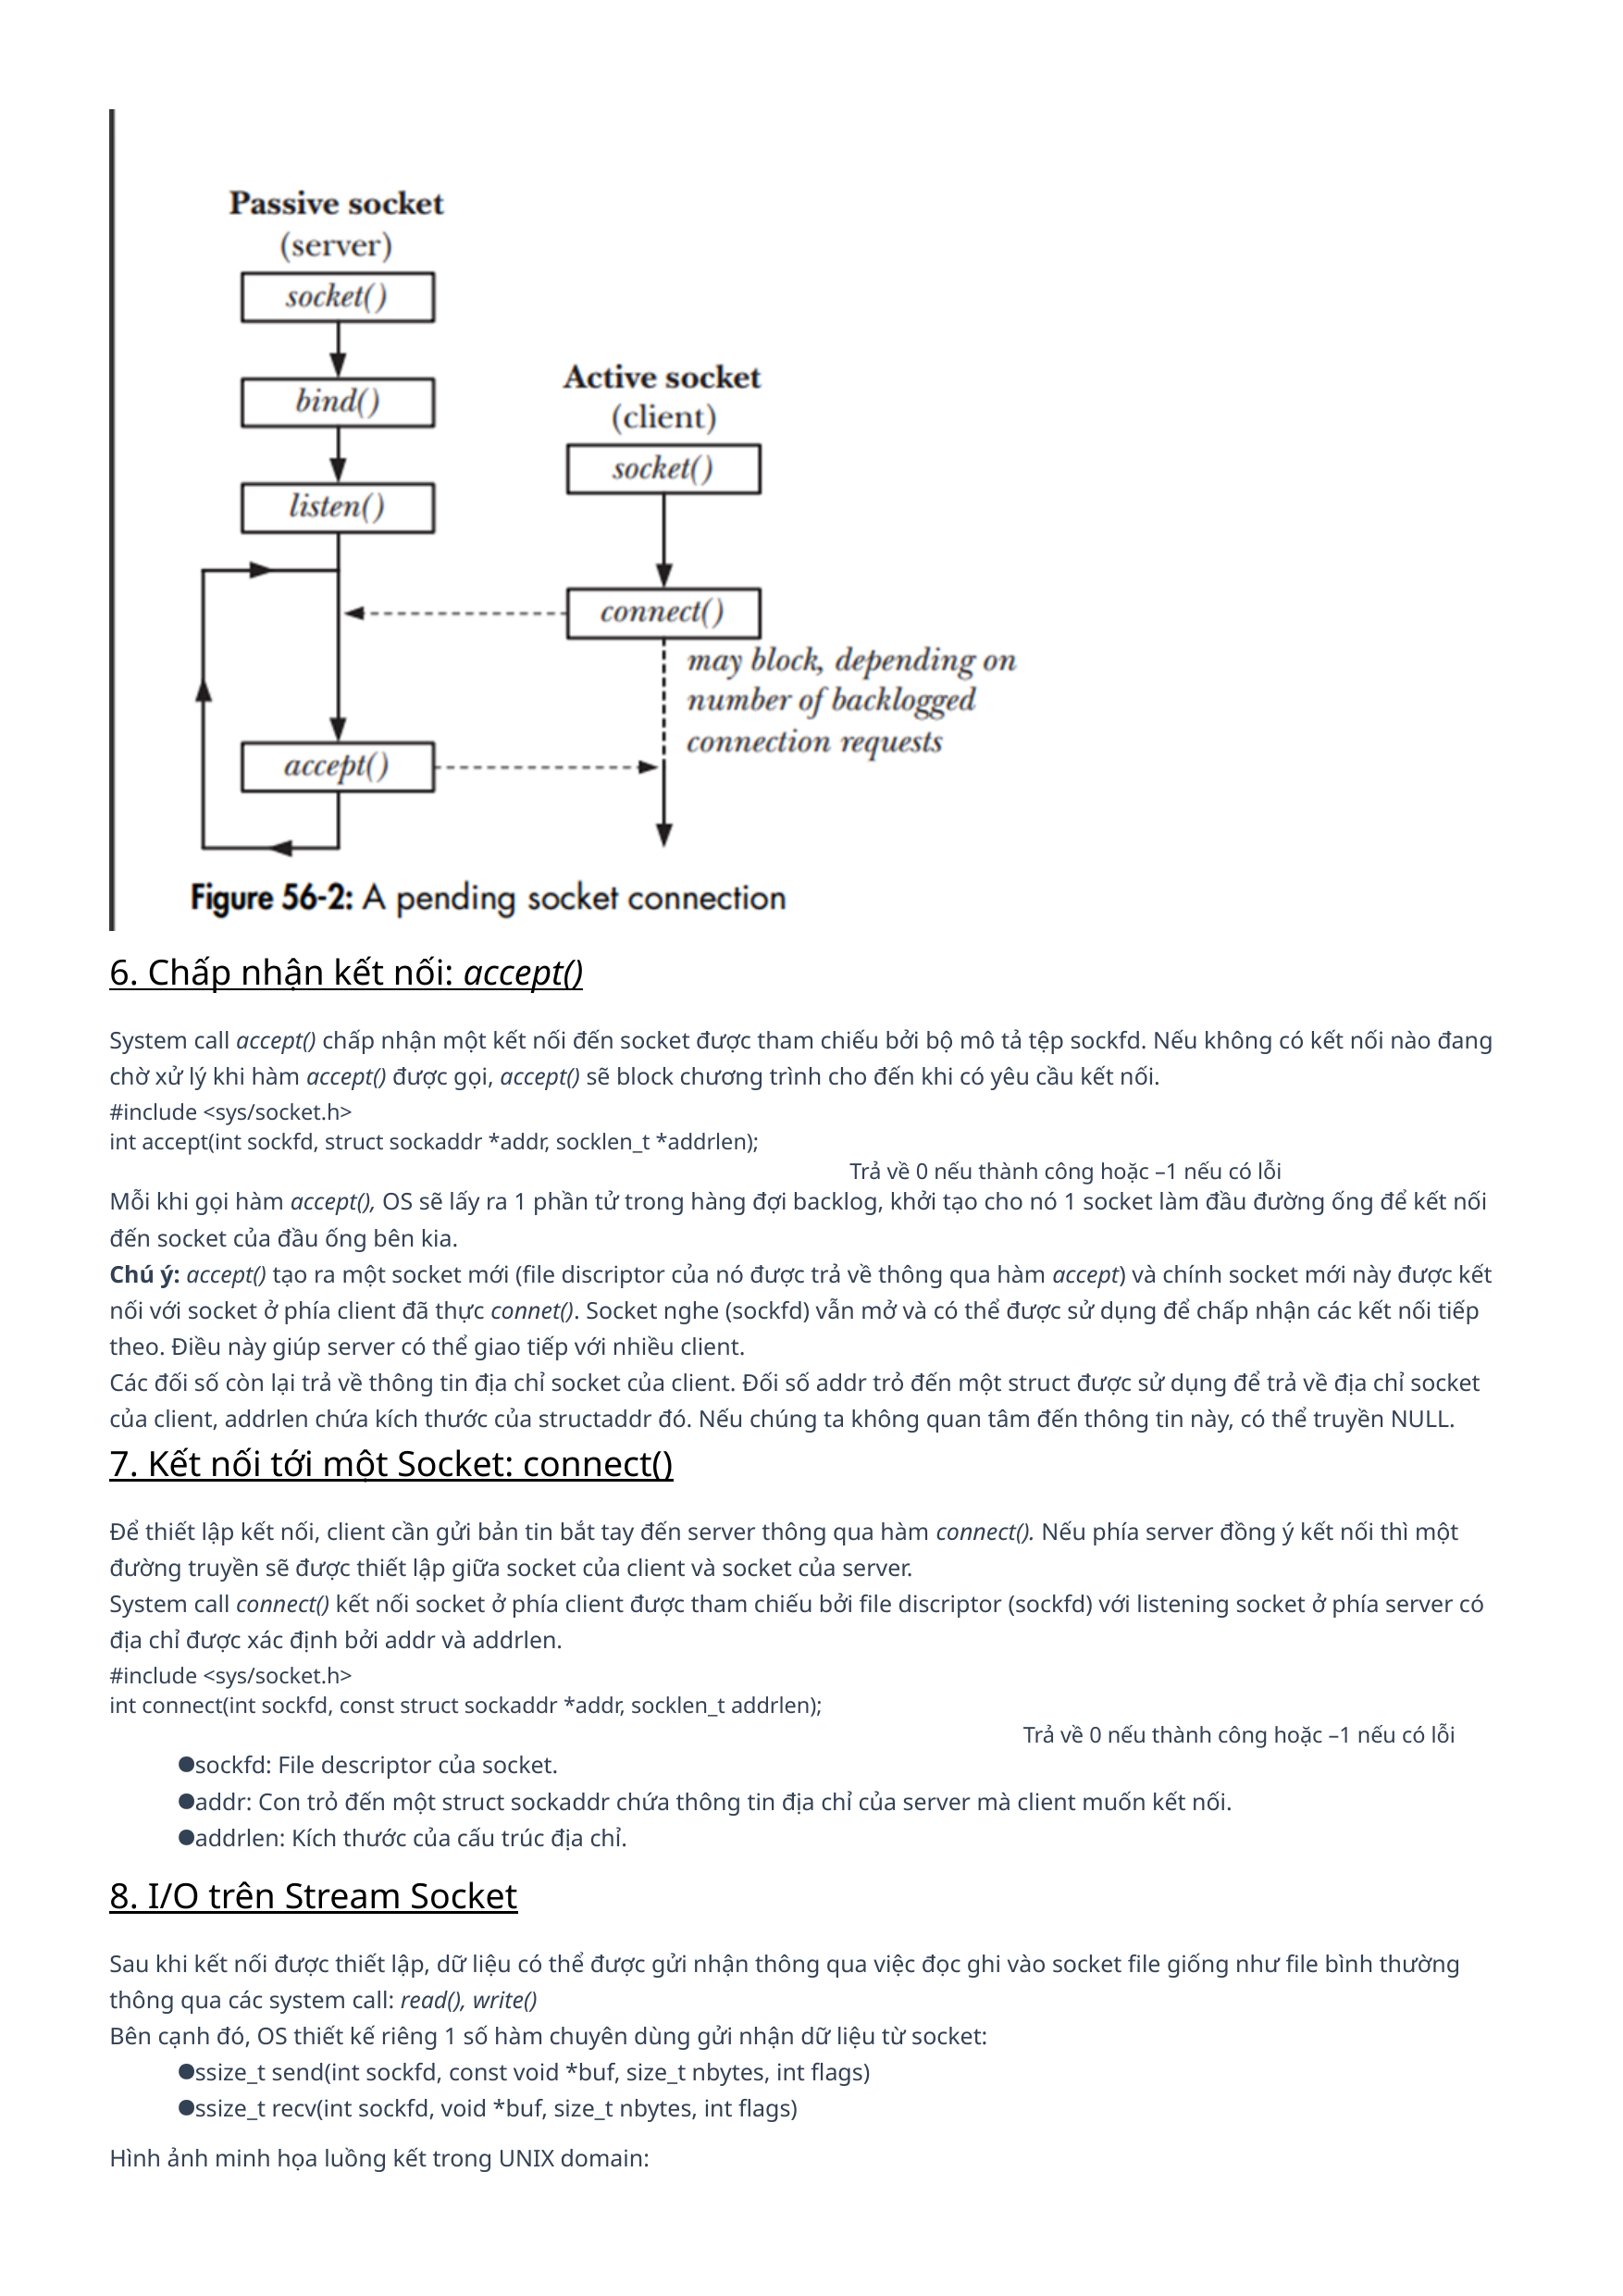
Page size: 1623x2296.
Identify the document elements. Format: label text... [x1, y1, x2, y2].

picture [109, 109, 1102, 931]
text #include <sys/socket.h> [109, 1097, 1514, 1126]
text Các đối số còn lại trả về thông tin địa chỉ socket của client. Đối số addr trỏ đến một struct được sử dụng để trả về địa chỉ socket của client, addrlen chứa kích thước của structaddr đó. Nếu chúng ta không quan tâm đến thông tin này, có thể truyền NULL. [109, 1367, 1514, 1434]
text Trả về 0 nếu thành công hoặc –1 nếu có lỗi [109, 1719, 1514, 1749]
text #include <sys/socket.h> [109, 1660, 1514, 1690]
list addrlen: Kích thước của cấu trúc địa chỉ. [109, 1821, 1514, 1853]
text Hình ảnh minh họa luồng kết trong UNIX domain: [109, 2142, 1514, 2174]
text Để thiết lập kết nối, client cần gửi bản tin bắt tay đến server thông qua hàm connect(). Nếu phía server đồng ý kết nối thì một đường truyền sẽ được thiết lập giữa socket của client và socket của server. [109, 1515, 1514, 1583]
text System call connect() kết nối socket ở phía client được tham chiếu bởi file discriptor (sockfd) với listening socket ở phía server có địa chỉ được xác định bởi addr và addrlen. [109, 1588, 1514, 1656]
text Chú ý: accept() tạo ra một socket mới (file discriptor của nó được trả về thông qua hàm accept) và chính socket mới này được kết nối với socket ở phía client đã thực connet(). Socket nghe (sockfd) vẫn mở và có thể được sử dụng để chấp nhận các kết nối tiếp theo. Điều này giúp server có thể giao tiếp với nhiều client. [109, 1258, 1514, 1362]
list sockfd: File descriptor của socket. [109, 1749, 1514, 1781]
text int accept(int sockfd, struct sockaddr *addr, socklen_t *addrlen); [109, 1126, 1514, 1156]
text Mỗi khi gọi hàm accept(), OS sẽ lấy ra 1 phần tử trong hàng đợi backlog, khởi tạo cho nó 1 socket làm đầu đường ống để kết nối đến socket của đầu ống bên kia. [109, 1185, 1514, 1253]
list addr: Con trỏ đến một struct sockaddr chứa thông tin địa chỉ của server mà client muốn kết nối. [109, 1785, 1514, 1817]
text int connect(int sockfd, const struct sockaddr *addr, socklen_t addrlen); [109, 1690, 1514, 1719]
subtitle 7. Kết nối tới một Socket: connect() [109, 1439, 1514, 1486]
text System call accept() chấp nhận một kết nối đến socket được tham chiếu bởi bộ mô tả tệp sockfd. Nếu không có kết nối nào đang chờ xử lý khi hàm accept() được gọi, accept() sẽ block chương trình cho đến khi có yêu cầu kết nối. [109, 1024, 1514, 1092]
text Sau khi kết nối được thiết lập, dữ liệu có thể được gửi nhận thông qua việc đọc ghi vào socket file giống như file bình thường thông qua các system call: read(), write() [109, 1947, 1514, 2016]
list ssize_t send(int sockfd, const void *buf, size_t nbytes, int flags) [109, 2056, 1514, 2088]
text Trả về 0 nếu thành công hoặc –1 nếu có lỗi [109, 1156, 1514, 1185]
subtitle 8. I/O trên Stream Socket [109, 1871, 1514, 1918]
text Bên cạnh đó, OS thiết kế riêng 1 số hàm chuyên dùng gửi nhận dữ liệu từ socket: [109, 2020, 1514, 2052]
subtitle 6. Chấp nhận kết nối: accept() [109, 948, 1514, 996]
list ssize_t recv(int sockfd, void *buf, size_t nbytes, int flags) [109, 2092, 1514, 2124]
